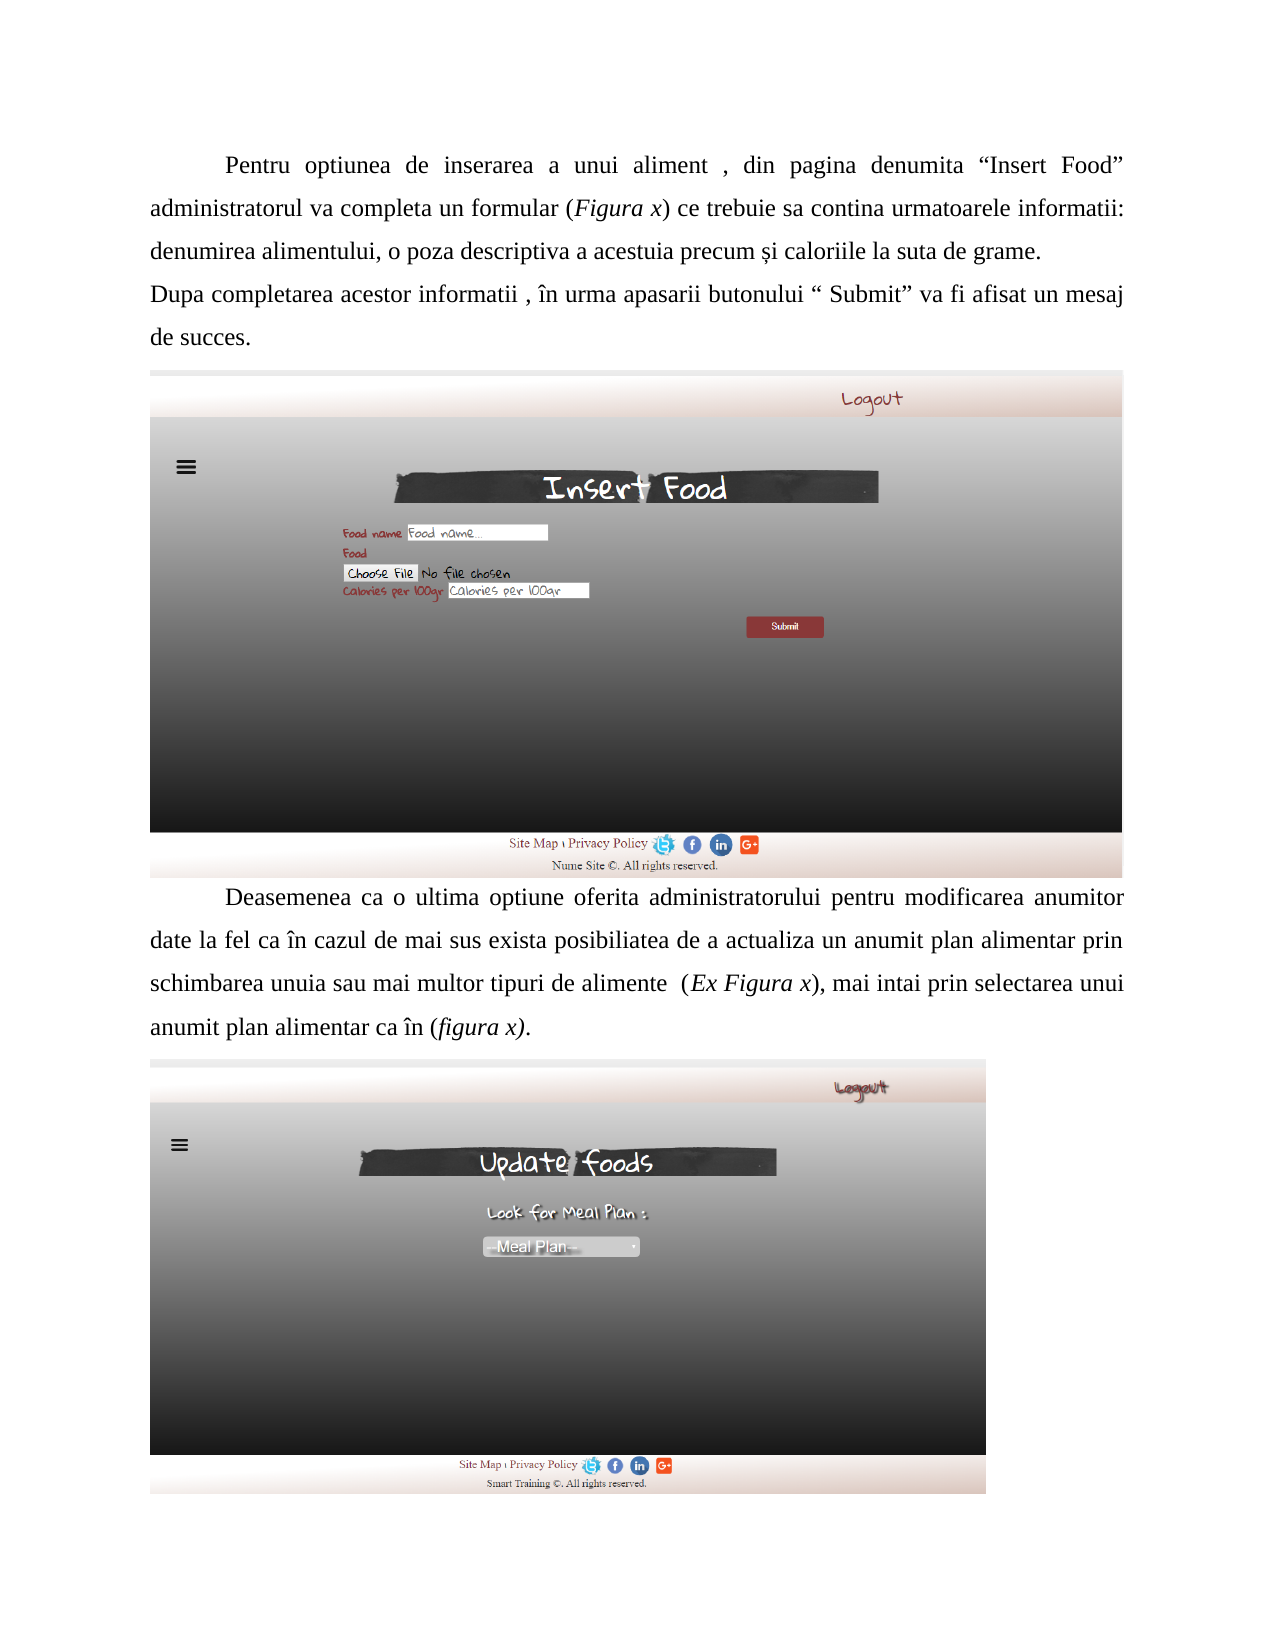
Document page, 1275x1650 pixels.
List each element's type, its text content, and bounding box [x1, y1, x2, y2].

text Deasemenea ca o ultima optiune oferita administratorului pentru modificarea anumitor date la fel ca în cazul de mai sus exista posibiliatea de a actualiza un anumit plan alimentar prin schimbarea unuia sau mai multor tipuri de alimente (Ex Figura x), mai intai prin selectarea unui anumit plan alimentar ca în (figura x). [150, 882, 1125, 1040]
picture [150, 370, 1124, 878]
picture [150, 1059, 986, 1494]
text Pentru optiunea de inserarea a unui aliment , din pagina denumita “Insert Food” administratorul va completa un formular (Figura x) ce trebuie sa contina urmatoarele informatii: denumirea alimentului, o poza descriptiva a acestuia precum și caloriile la suta de grame. [150, 150, 1125, 265]
text Dupa completarea acestor informatii , în urma apasarii butonului “ Submit” va fi afisat un mesaj de succes. [150, 279, 1125, 351]
